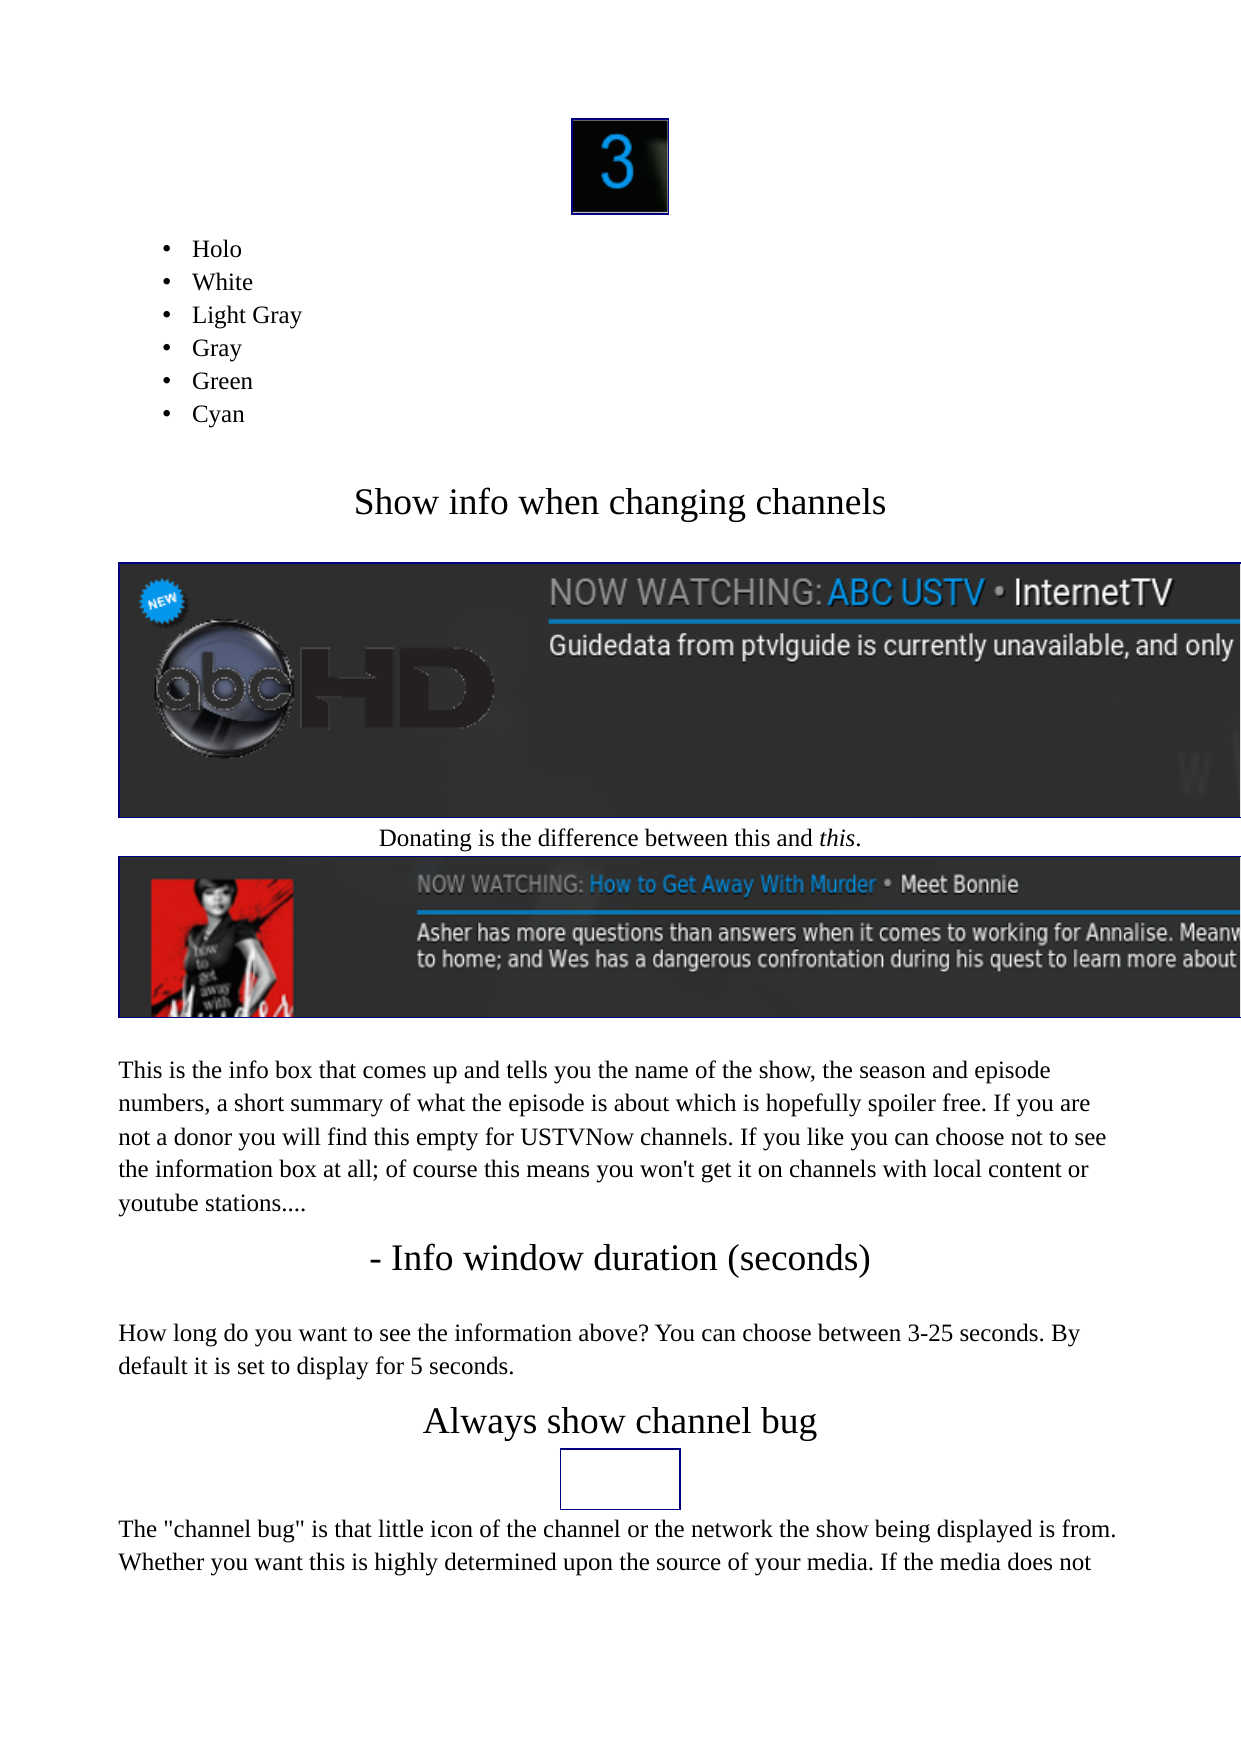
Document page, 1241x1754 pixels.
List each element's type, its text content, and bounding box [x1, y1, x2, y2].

list Green [162, 366, 1122, 395]
text The "channel bug" is that little icon of the channel or the network the show being displayed is from. Whether you want this is highly determined upon the source of your media. If the media does not [118, 1514, 1122, 1576]
picture [573, 120, 668, 213]
text Always show channel bug [118, 1398, 1122, 1442]
list Holo [162, 234, 1122, 263]
list Cyan [162, 399, 1122, 428]
list Light Gray [162, 300, 1122, 329]
list White [162, 267, 1122, 296]
picture [120, 857, 1241, 1017]
list Gray [162, 333, 1122, 362]
text Donating is the difference between this and this. [118, 823, 1122, 851]
text - Info window duration (seconds) [118, 1235, 1122, 1278]
text This is the info box that comes up and tells you the name of the show, the season and episode numbers, a short summary of what the episode is about which is hopefully spoiler free. If you are not a donor you will find this empty for USTVNow channels. If you like you can choose not to see the information box at all; of course this means you won't get it on channels with local content or youtube stations.... [118, 1022, 1122, 1216]
text Show info when changing channels [118, 479, 1122, 523]
text How long do you want to see the information above? You can choose between 3-25 seconds. By default it is set to display for 5 seconds. [118, 1285, 1122, 1379]
picture [120, 564, 1241, 817]
